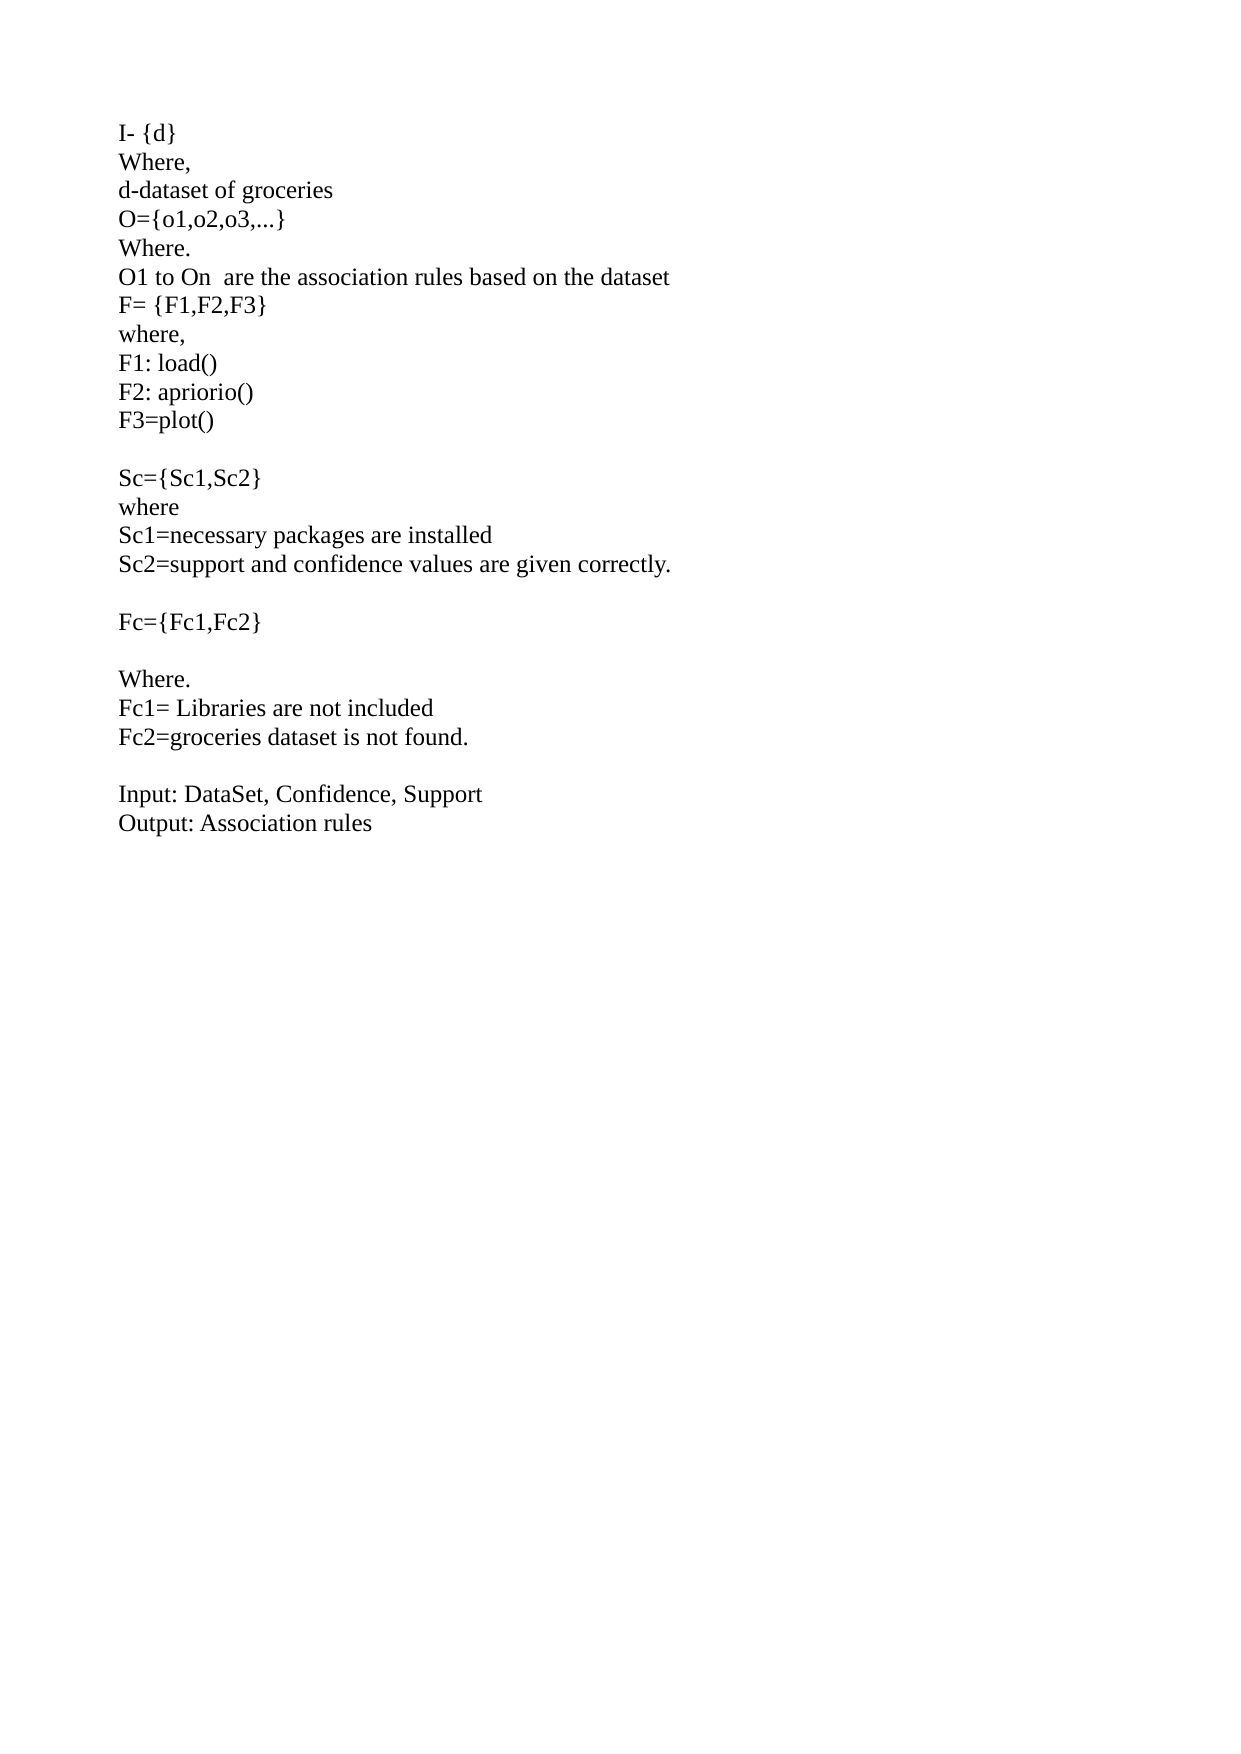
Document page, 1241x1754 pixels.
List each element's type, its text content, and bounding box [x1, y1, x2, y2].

text O={o1,o2,o3,...} [118, 204, 1122, 233]
text F2: apriorio() [118, 377, 1122, 406]
text Where. [118, 233, 1122, 262]
text I- {d} [118, 118, 1122, 147]
text Fc2=groceries dataset is not found. [118, 722, 1122, 751]
text Output: Association rules [118, 808, 1122, 837]
text d-dataset of groceries [118, 176, 1122, 204]
text Sc1=necessary packages are installed [118, 521, 1122, 549]
text Input: DataSet, Confidence, Support [118, 779, 1122, 808]
text Where. [118, 664, 1122, 693]
text F1: load() [118, 348, 1122, 377]
text Fc={Fc1,Fc2} [118, 607, 1122, 636]
text where, [118, 319, 1122, 348]
text O1 to On are the association rules based on the dataset [118, 262, 1122, 291]
text Where, [118, 147, 1122, 176]
text Sc2=support and confidence values are given correctly. [118, 549, 1122, 578]
text Fc1= Libraries are not included [118, 693, 1122, 722]
text Sc={Sc1,Sc2} [118, 463, 1122, 492]
text F3=plot() [118, 406, 1122, 434]
text F= {F1,F2,F3} [118, 291, 1122, 319]
text where [118, 492, 1122, 521]
